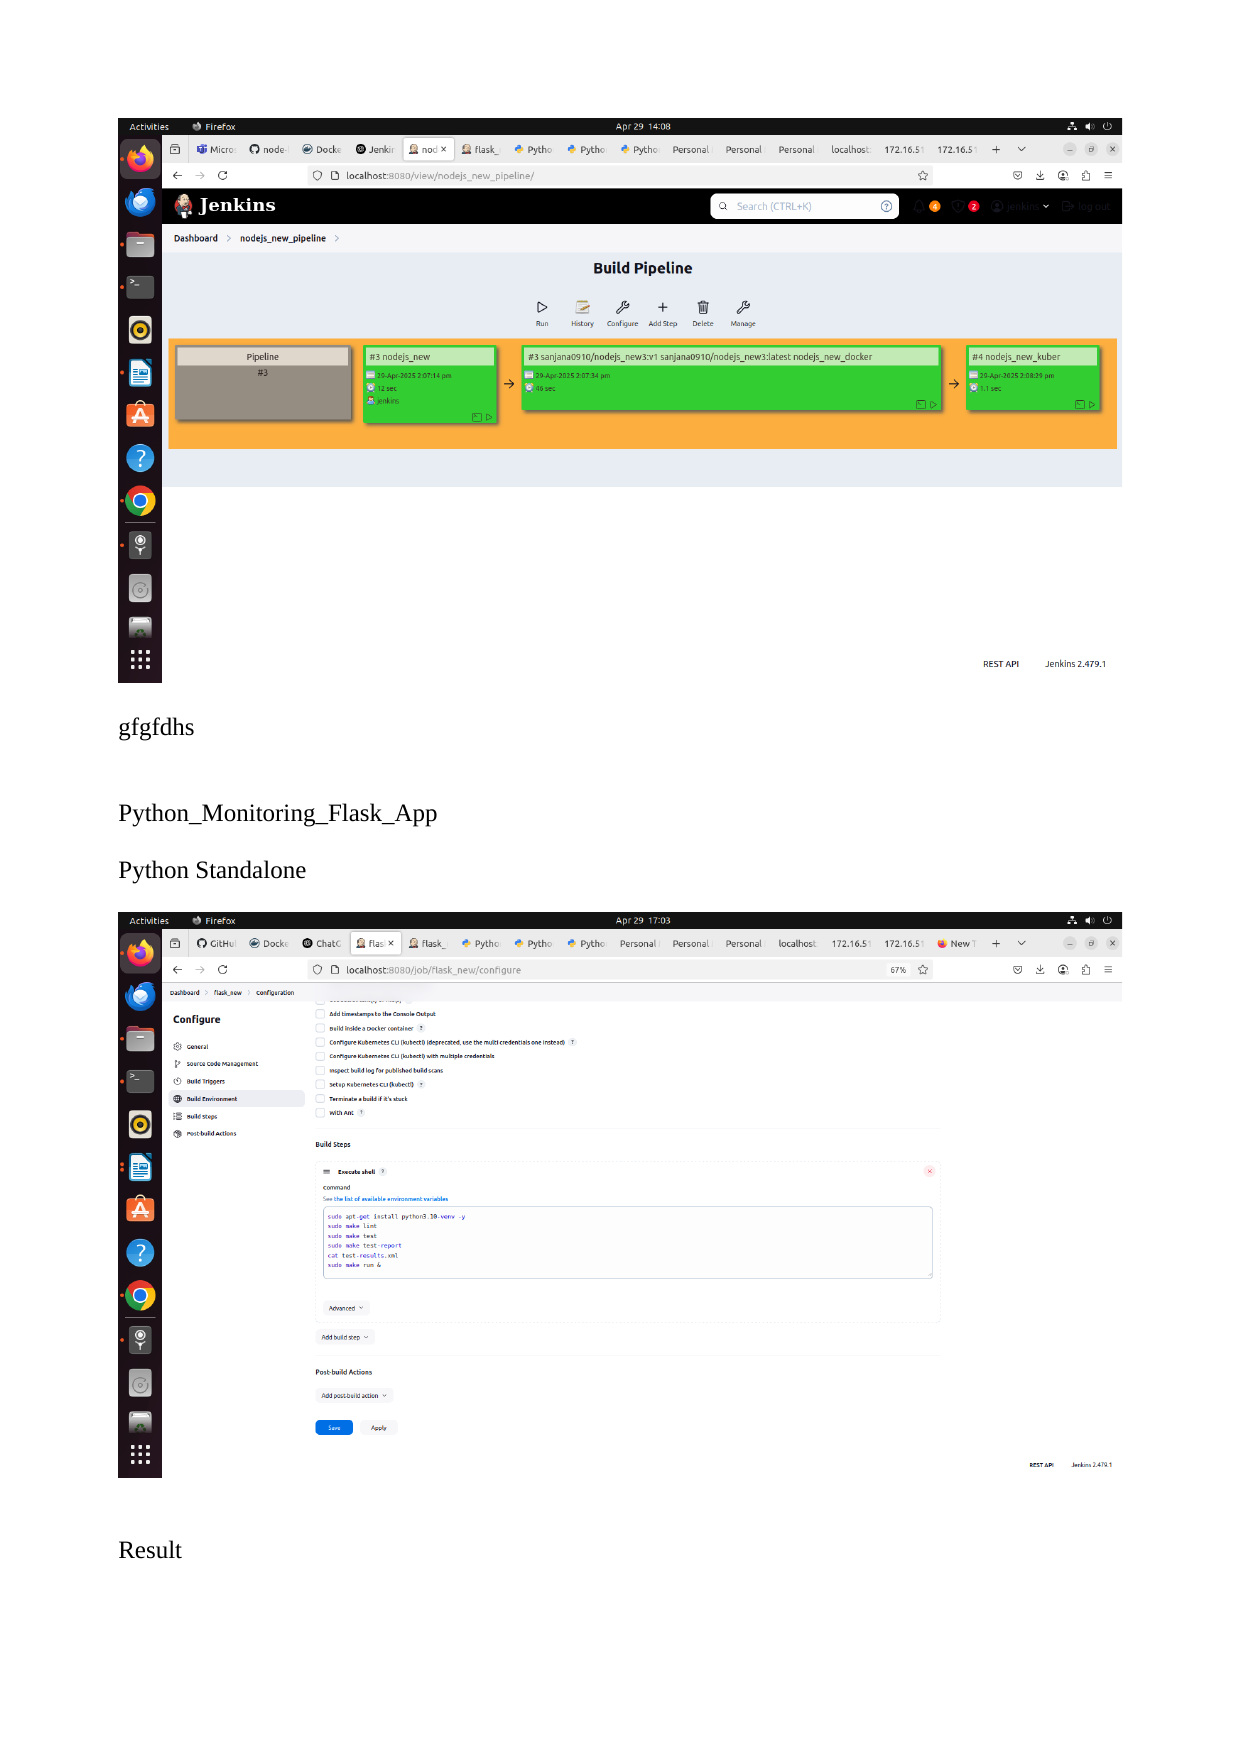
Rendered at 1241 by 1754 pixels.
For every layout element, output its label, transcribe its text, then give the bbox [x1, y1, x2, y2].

picture [118, 912, 1123, 1478]
text Python_Monitoring_Flask_App [118, 798, 1122, 827]
text Python Standalone [118, 855, 1122, 884]
text Result [118, 1535, 1122, 1564]
text gfgfdhs [118, 712, 1122, 740]
picture [118, 118, 1123, 683]
